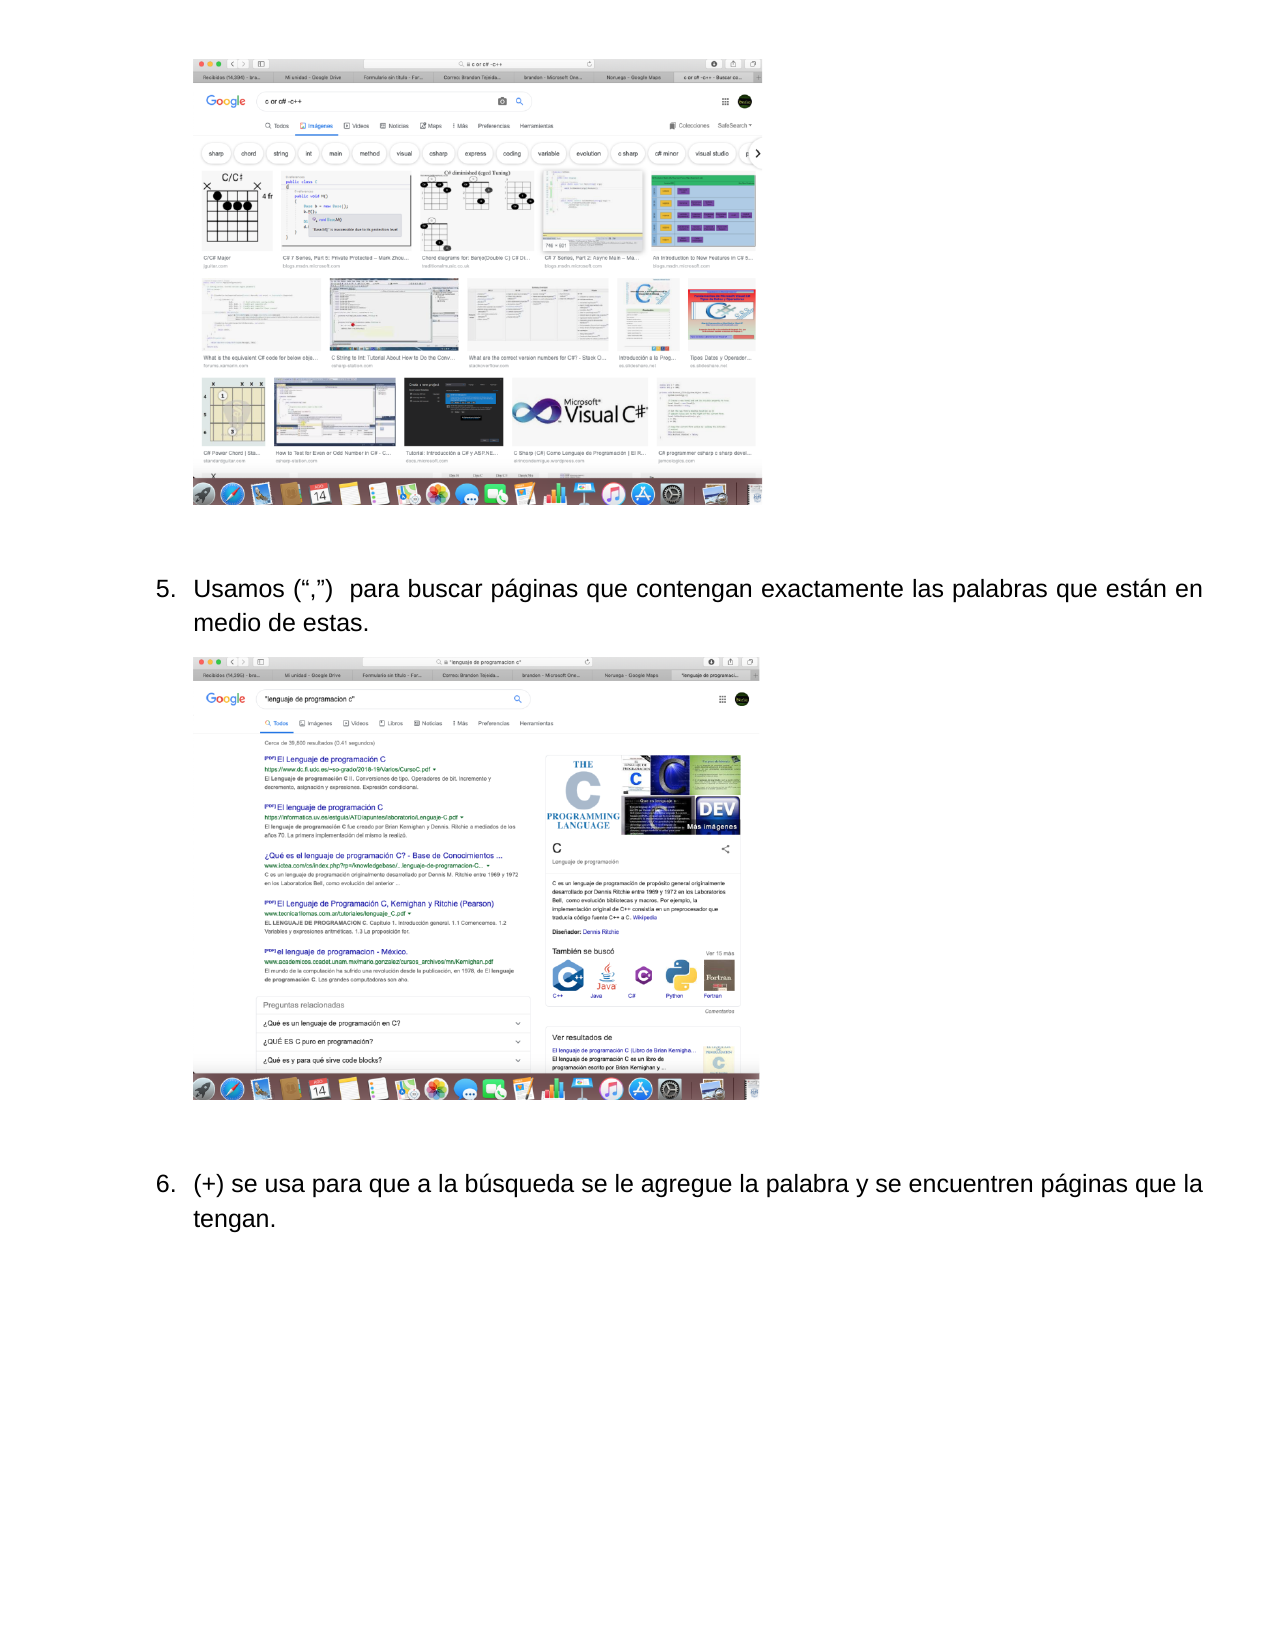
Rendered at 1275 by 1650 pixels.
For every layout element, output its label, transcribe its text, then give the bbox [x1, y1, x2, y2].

list Usamos (“,”) para buscar páginas que contengan exactamente las palabras que están en medio de estas. [156, 573, 1205, 637]
list (+) se usa para que a la búsqueda se le agregue la palabra y se encuentren páginas que la tengan. [156, 1169, 1205, 1233]
